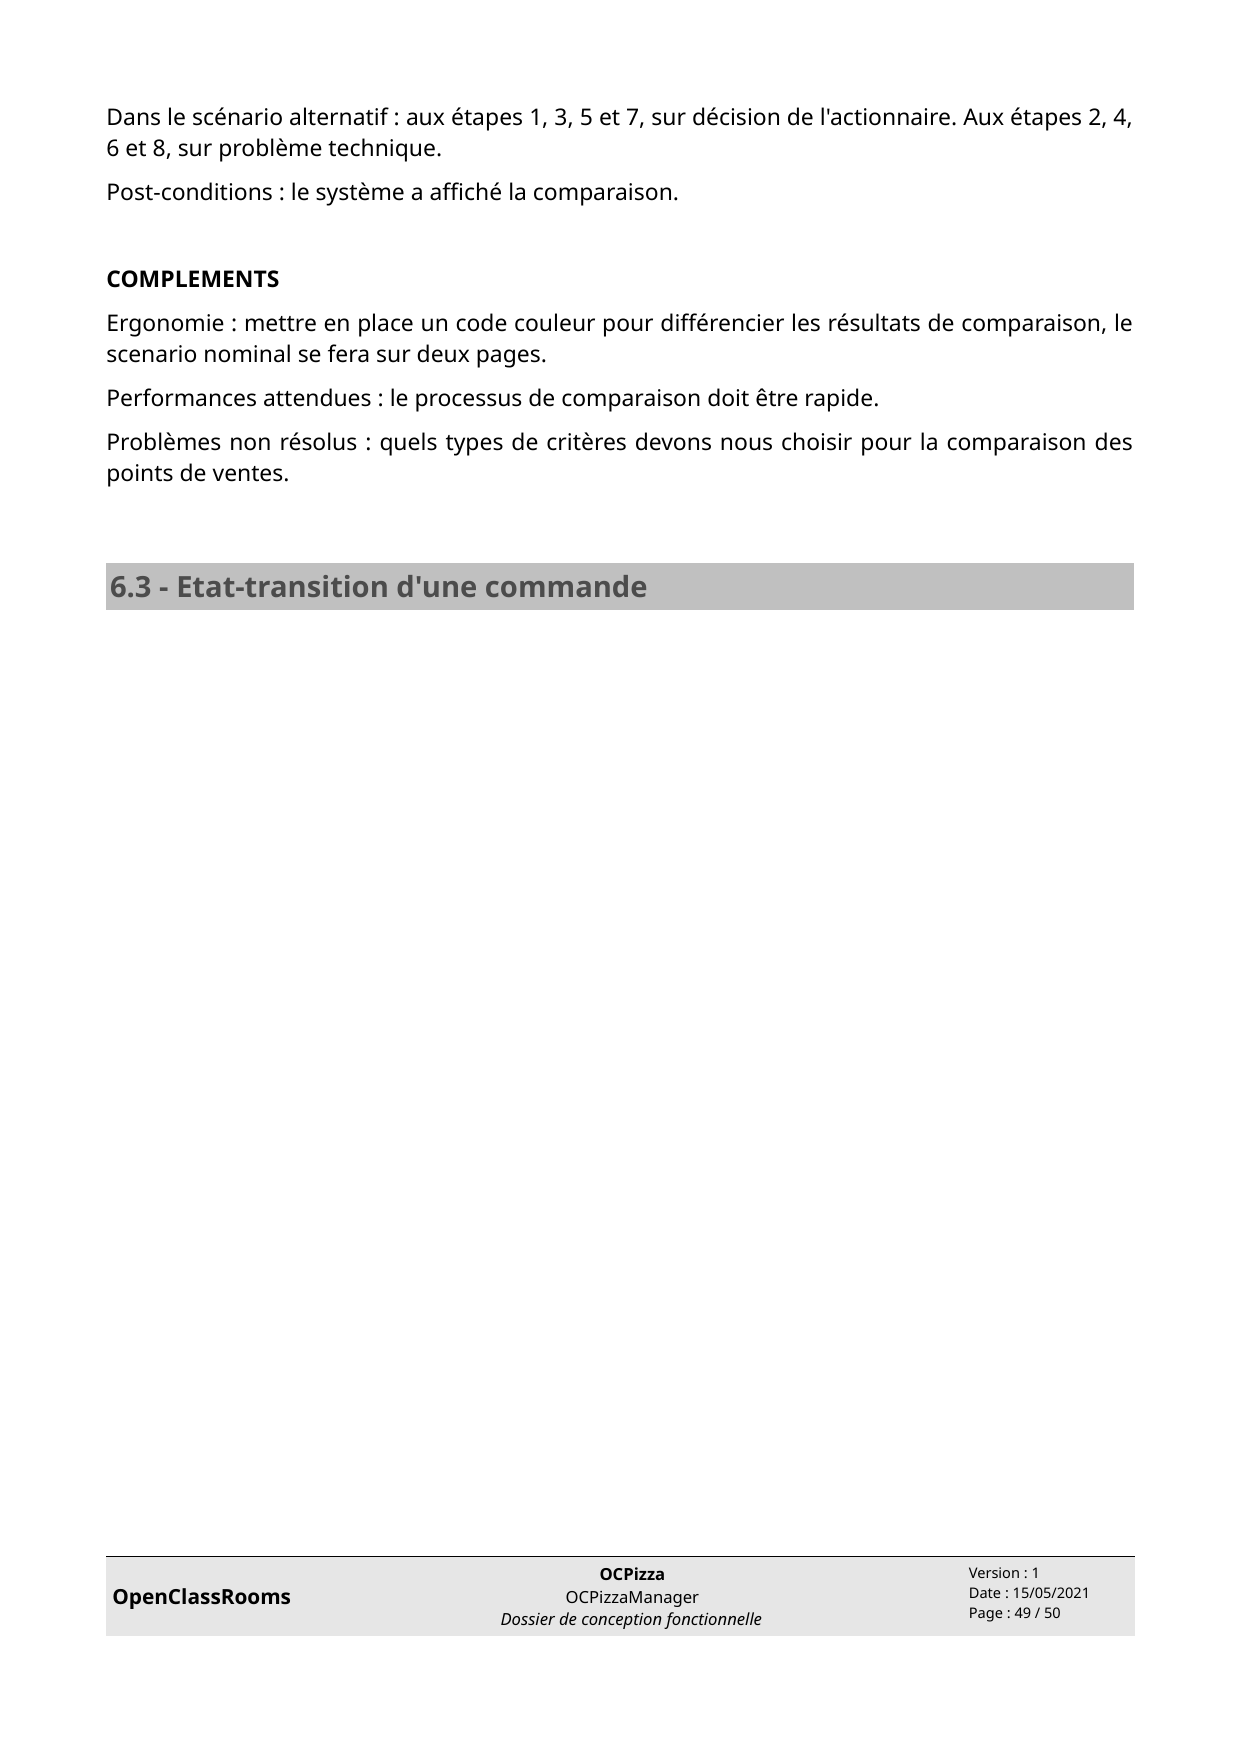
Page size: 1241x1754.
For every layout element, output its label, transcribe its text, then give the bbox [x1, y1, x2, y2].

text Post-conditions : le système a affiché la comparaison. [106, 175, 1134, 207]
text COMPLEMENTS [106, 263, 1134, 294]
text Problèmes non résolus : quels types de critères devons nous choisir pour la comparaison des points de ventes. [106, 425, 1134, 488]
subtitle Etat-transition d'une commande [107, 564, 1133, 609]
text Dans le scénario alternatif : aux étapes 1, 3, 5 et 7, sur décision de l'actionnaire. Aux étapes 2, 4, 6 et 8, sur problème technique. [106, 100, 1134, 163]
text Performances attendues : le processus de comparaison doit être rapide. [106, 382, 1134, 413]
text Ergonomie : mettre en place un code couleur pour différencier les résultats de comparaison, le scenario nominal se fera sur deux pages. [106, 307, 1134, 369]
